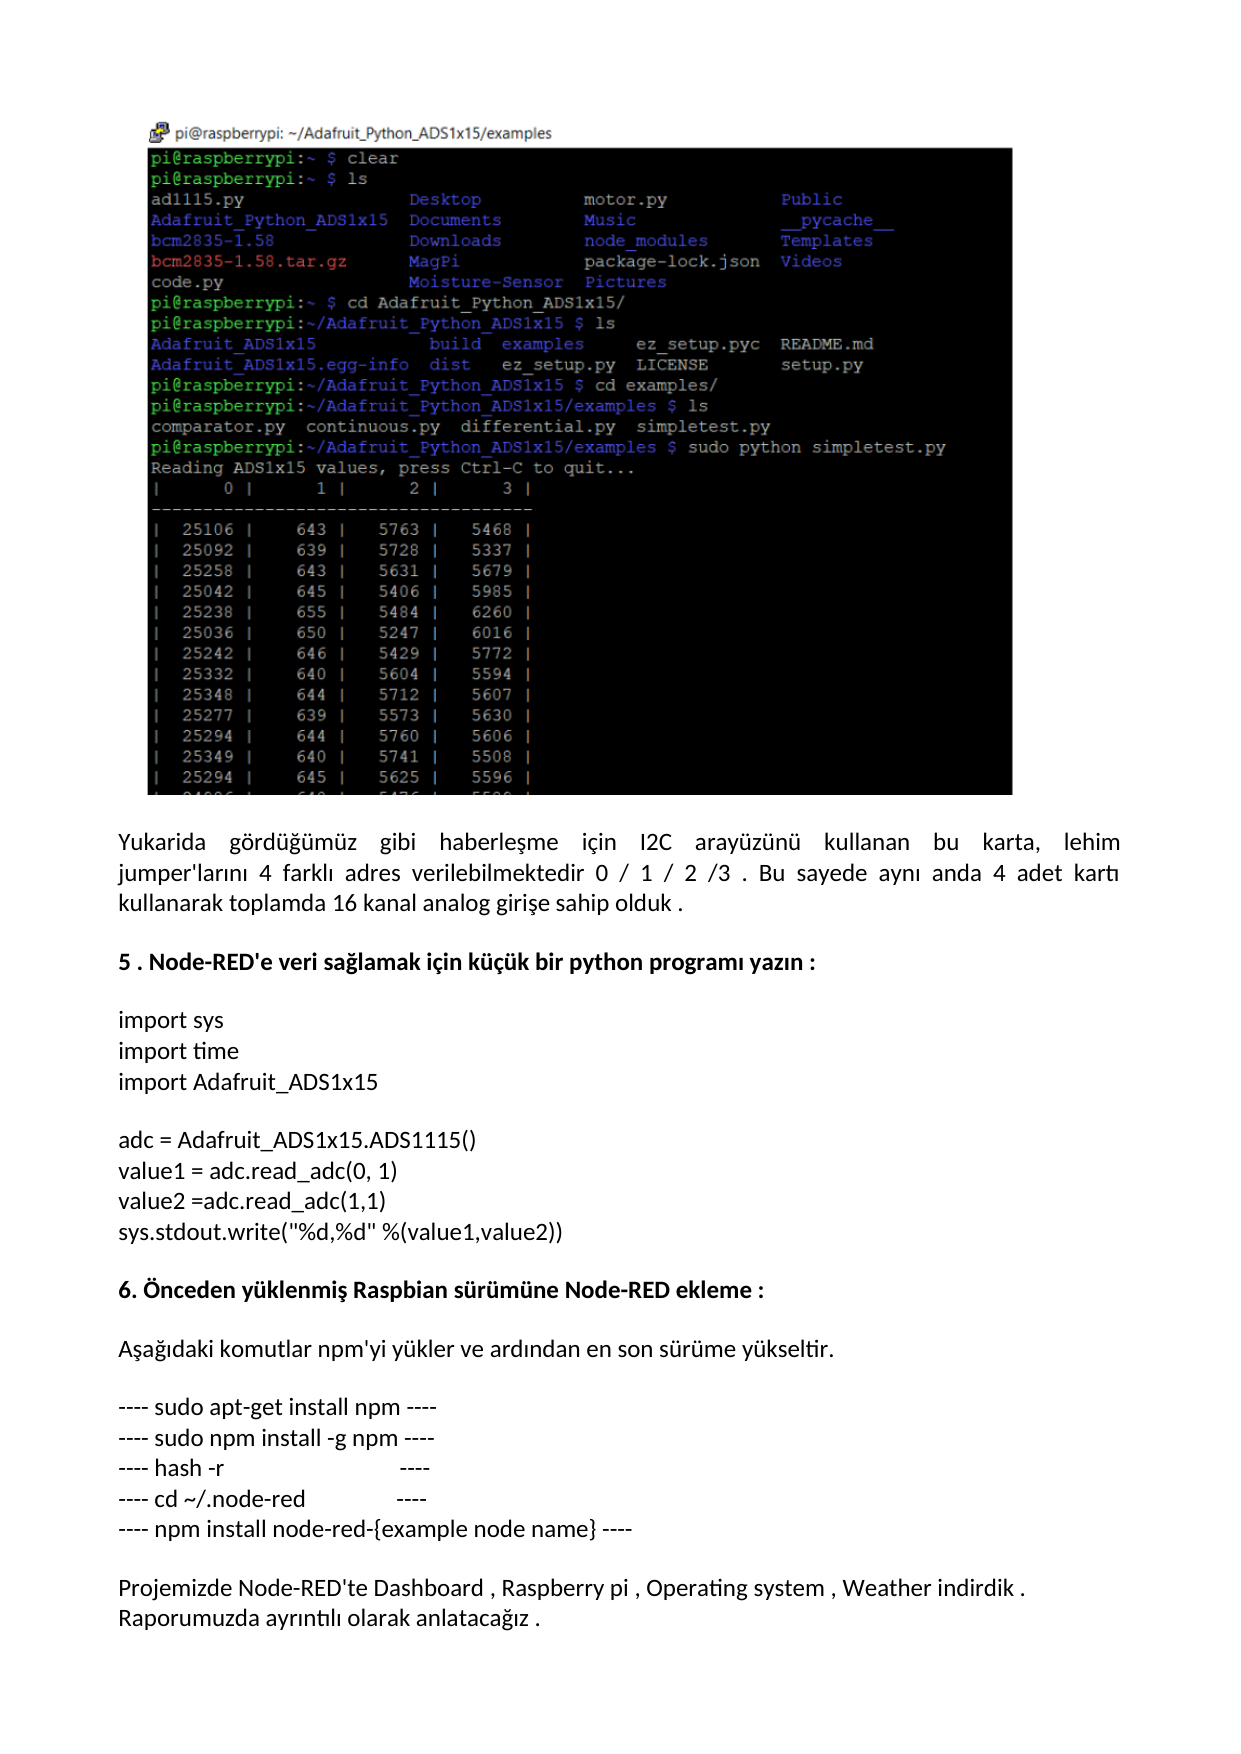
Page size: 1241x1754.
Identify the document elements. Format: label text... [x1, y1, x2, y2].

text sys.stdout.write("%d,%d" %(value1,value2)) [118, 1216, 1122, 1246]
text Raporumuzda ayrıntılı olarak anlatacağız . [118, 1603, 1122, 1633]
text value2 =adc.read_adc(1,1) [118, 1185, 1122, 1216]
text 6. Önceden yüklenmiş Raspbian sürümüne Node-RED ekleme : [118, 1274, 1122, 1305]
text ---- sudo npm install -g npm ---- [118, 1422, 1122, 1452]
text ---- npm install node-red-{example node name} ---- [118, 1513, 1122, 1544]
text ---- cd ~/.node-red ---- [118, 1483, 1122, 1513]
text 5 . Node-RED'e veri sağlamak için küçük bir python programı yazın : [118, 946, 1122, 977]
text import time [118, 1035, 1122, 1066]
text adc = Adafruit_ADS1x15.ADS1115() [118, 1124, 1122, 1155]
text ---- hash -r ---- [118, 1452, 1122, 1483]
text import Adafruit_ADS1x15 [118, 1066, 1122, 1096]
text import sys [118, 1005, 1122, 1035]
text Aşağıdaki komutlar npm'yi yükler ve ardından en son sürüme yükseltir. [118, 1333, 1122, 1363]
text Projemizde Node-RED'te Dashboard , Raspberry pi , Operating system , Weather indirdik . [118, 1572, 1122, 1603]
text ---- sudo apt-get install npm ---- [118, 1391, 1122, 1422]
text Yukarida gördüğümüz gibi haberleşme için I2C arayüzünü kullanan bu karta, lehim jumper'larını 4 farklı adres verilebilmektedir 0 / 1 / 2 /3 . Bu sayede aynı anda 4 adet kartı kullanarak toplamda 16 kanal analog girişe sahip olduk . [118, 827, 1122, 918]
text value1 = adc.read_adc(0, 1) [118, 1155, 1122, 1185]
